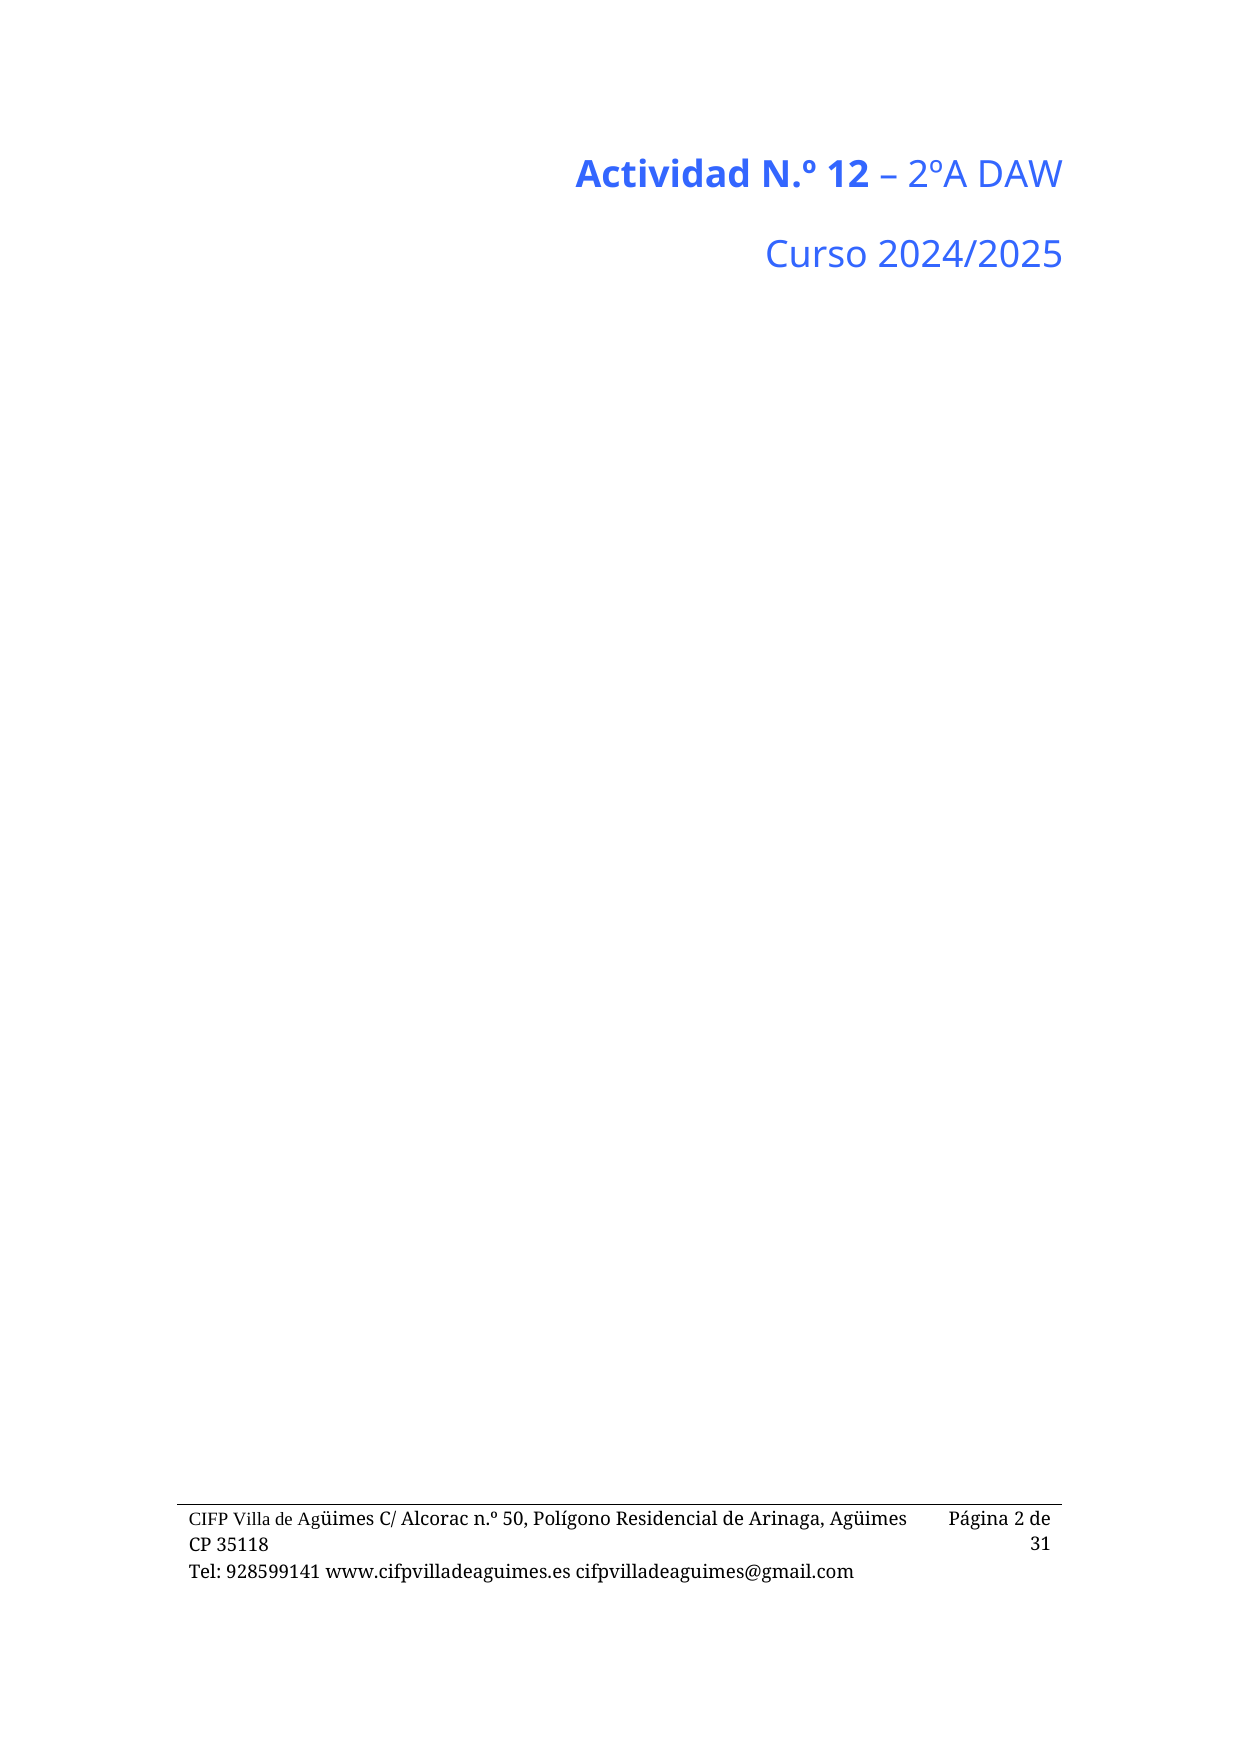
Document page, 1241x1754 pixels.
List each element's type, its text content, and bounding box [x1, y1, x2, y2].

text Actividad N.º 12 – 2ºA DAW [177, 148, 1063, 199]
text Curso 2024/2025 [177, 227, 1063, 278]
